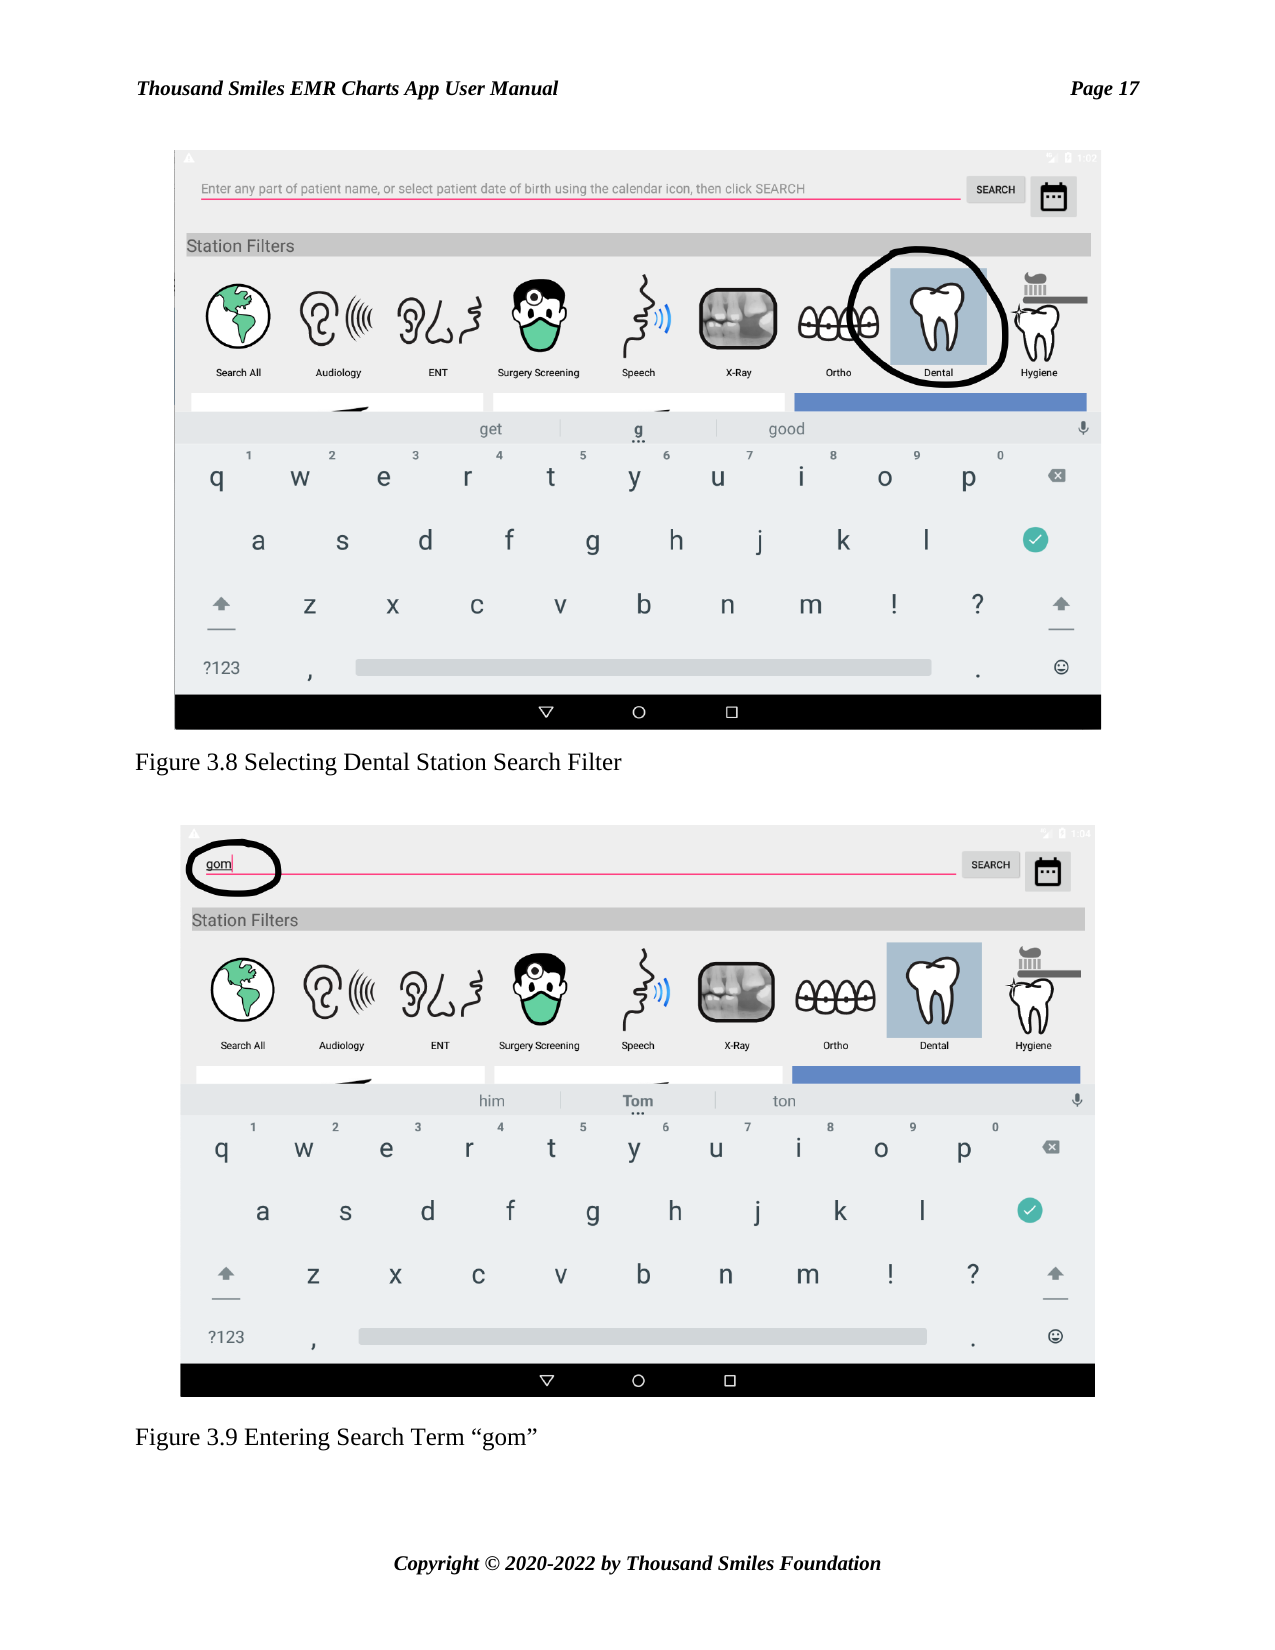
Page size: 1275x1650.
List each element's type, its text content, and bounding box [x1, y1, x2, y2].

picture [180, 825, 1095, 1397]
picture [174, 150, 1102, 730]
text Figure 3.9 Entering Search Term “gom” [135, 1425, 1140, 1450]
text Figure 3.8 Selecting Dental Station Search Filter [135, 750, 1140, 775]
